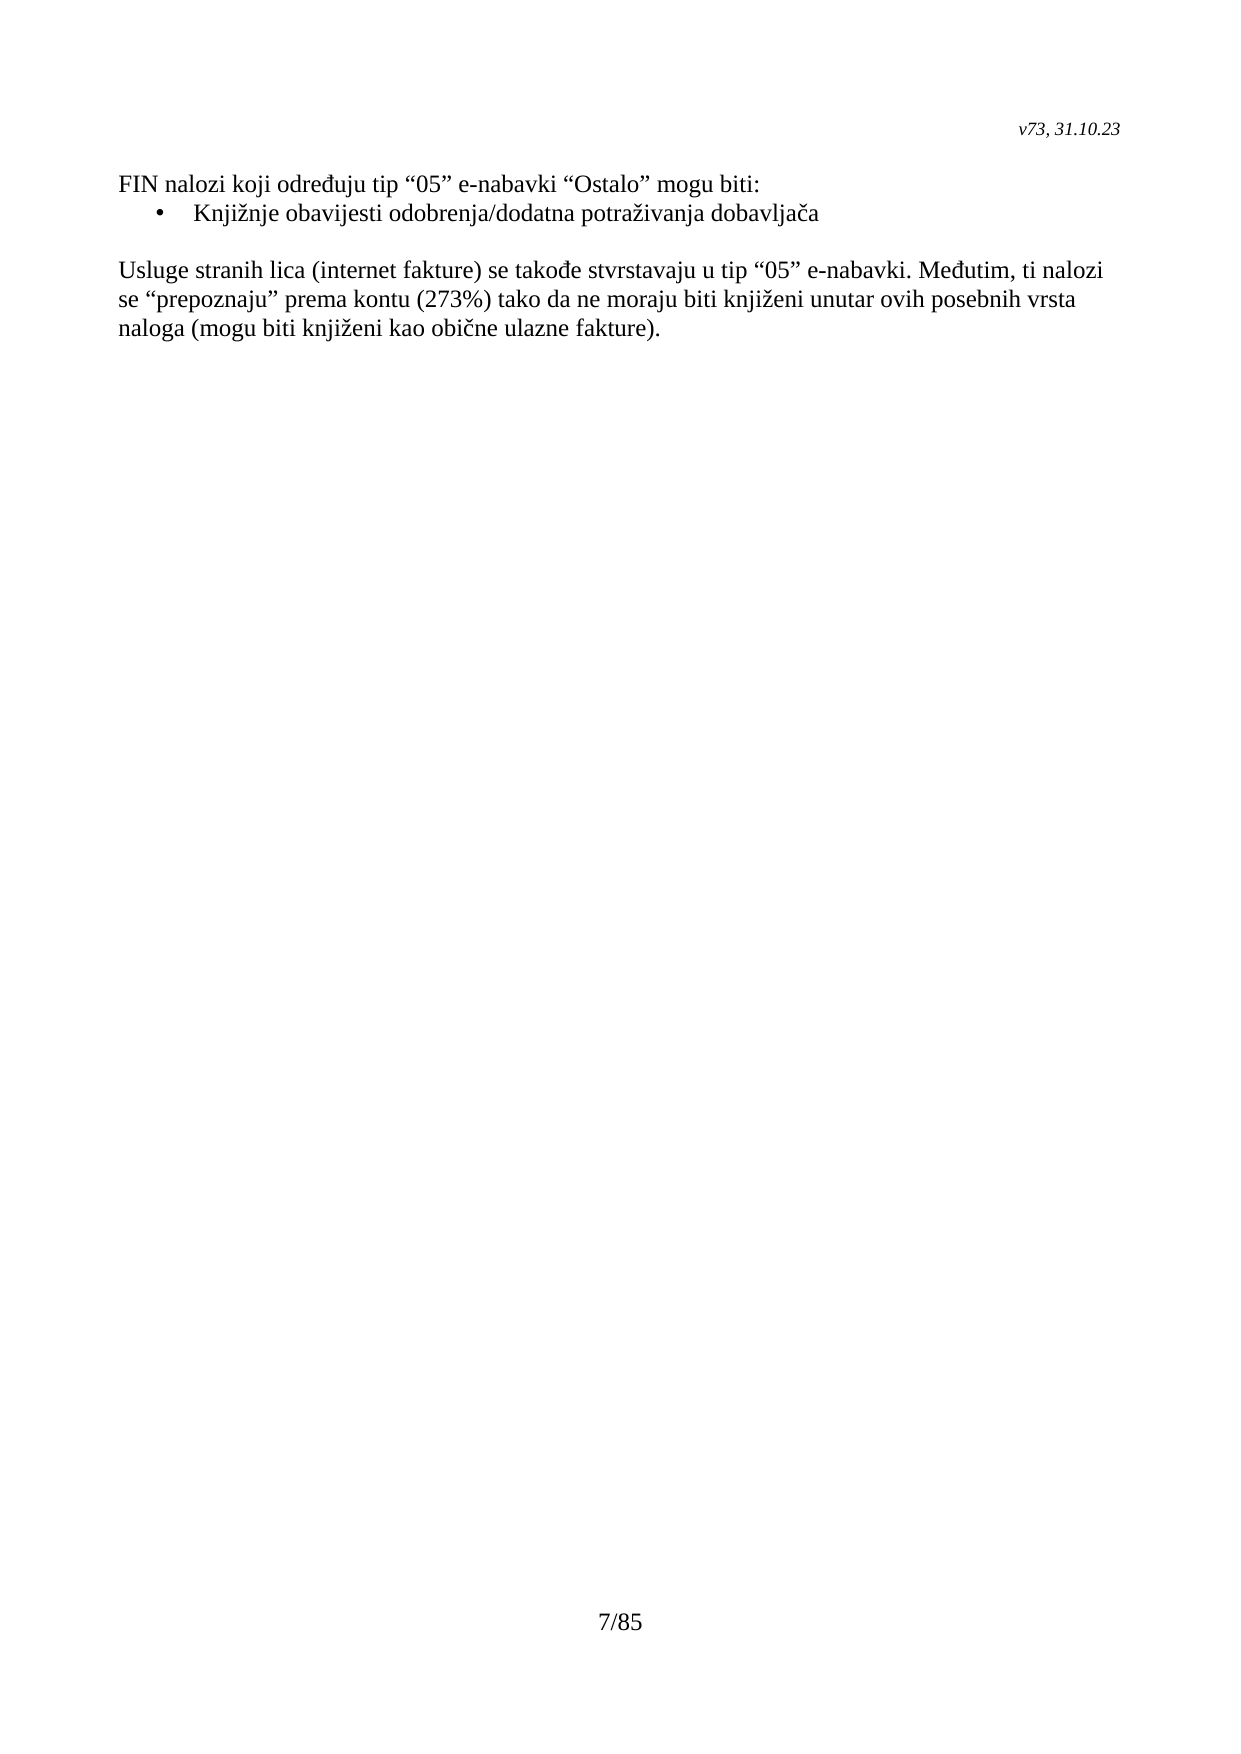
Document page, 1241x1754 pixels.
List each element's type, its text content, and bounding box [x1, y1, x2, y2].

text Usluge stranih lica (internet fakture) se takođe stvrstavaju u tip “05” e-nabavki. Međutim, ti nalozi se “prepoznaju” prema kontu (273%) tako da ne moraju biti knjiženi unutar ovih posebnih vrsta naloga (mogu biti knjiženi kao obične ulazne fakture). [118, 255, 1122, 342]
list Knjižnje obavijesti odobrenja/dodatna potraživanja dobavljača [156, 198, 1122, 227]
text FIN nalozi koji određuju tip “05” e-nabavki “Ostalo” mogu biti: [118, 169, 1122, 198]
